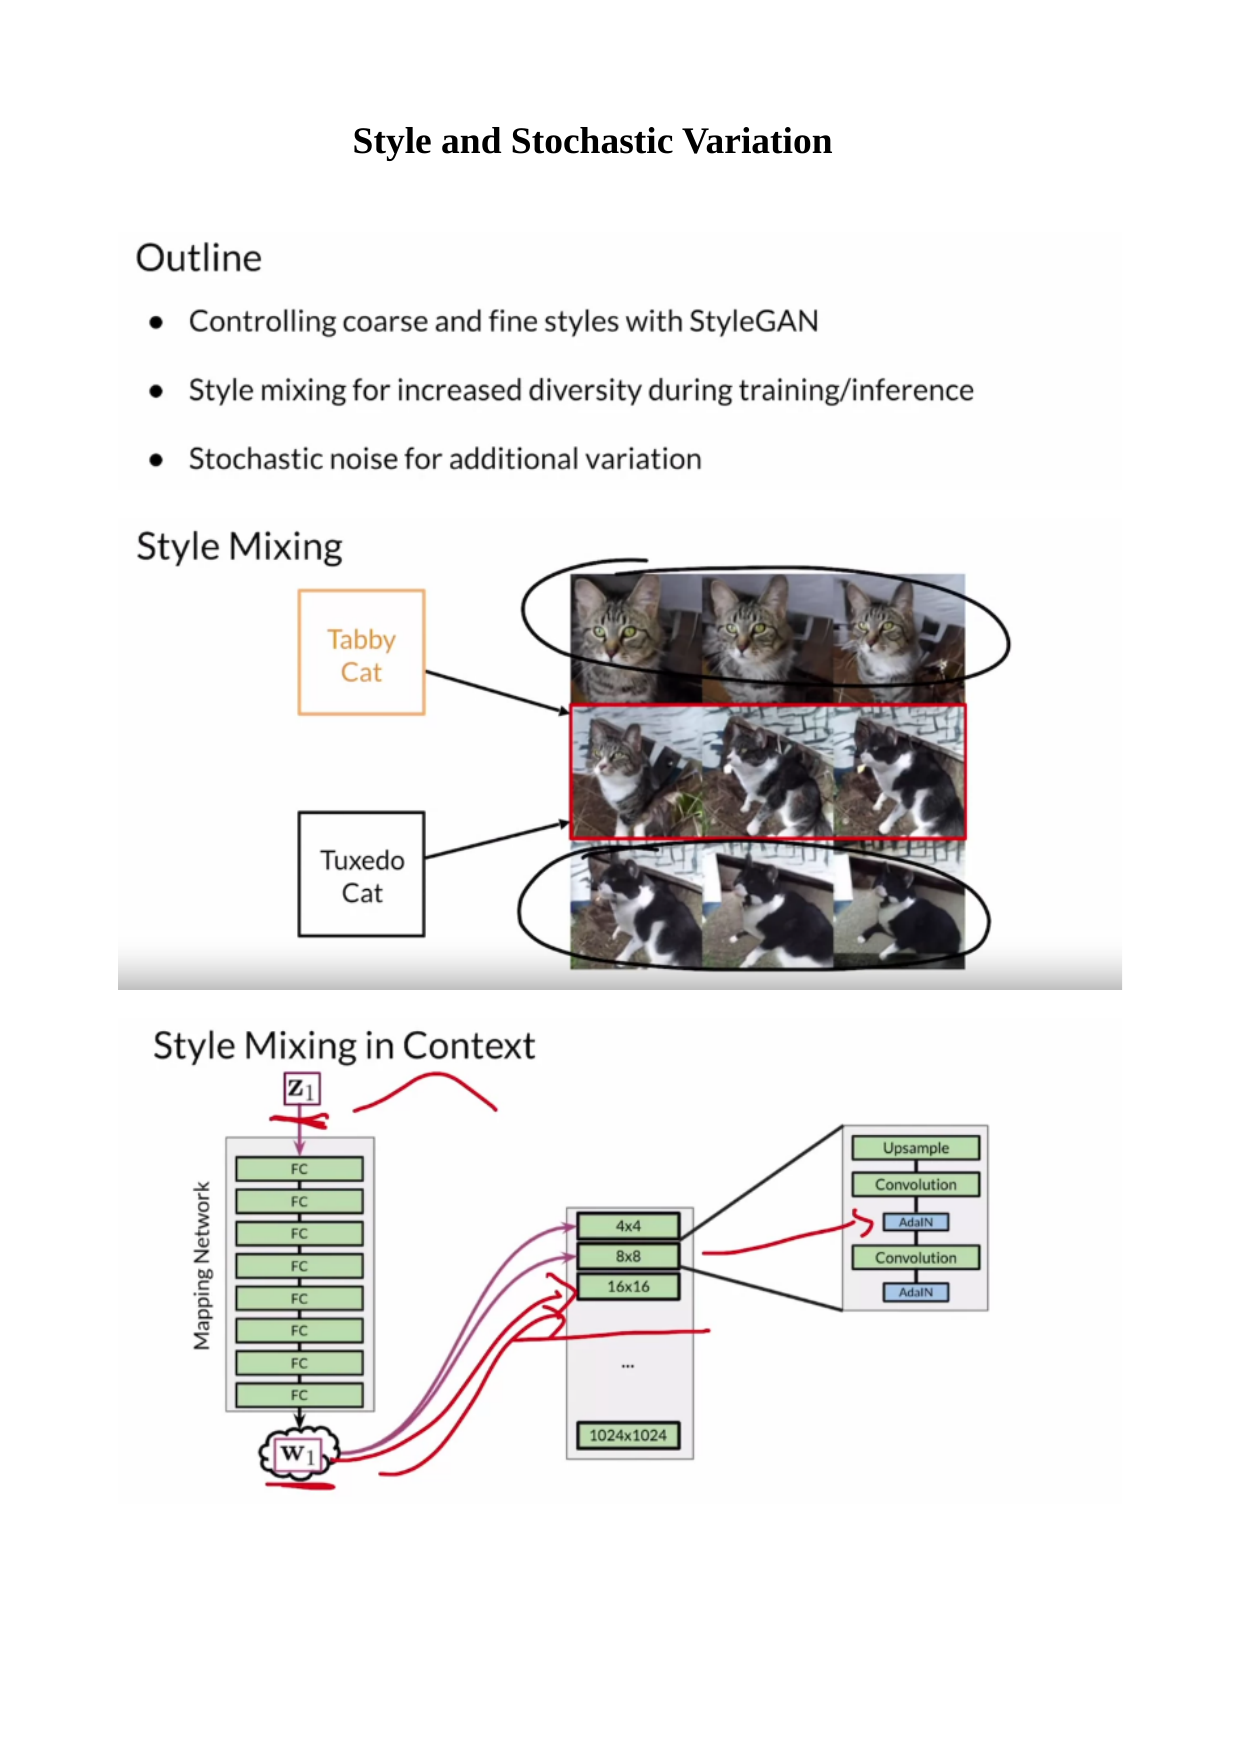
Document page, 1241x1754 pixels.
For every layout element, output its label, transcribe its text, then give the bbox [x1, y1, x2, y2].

picture [118, 232, 1123, 490]
subtitle Style and Stochastic Variation [118, 118, 1122, 161]
picture [118, 1018, 1123, 1504]
picture [118, 518, 1123, 990]
